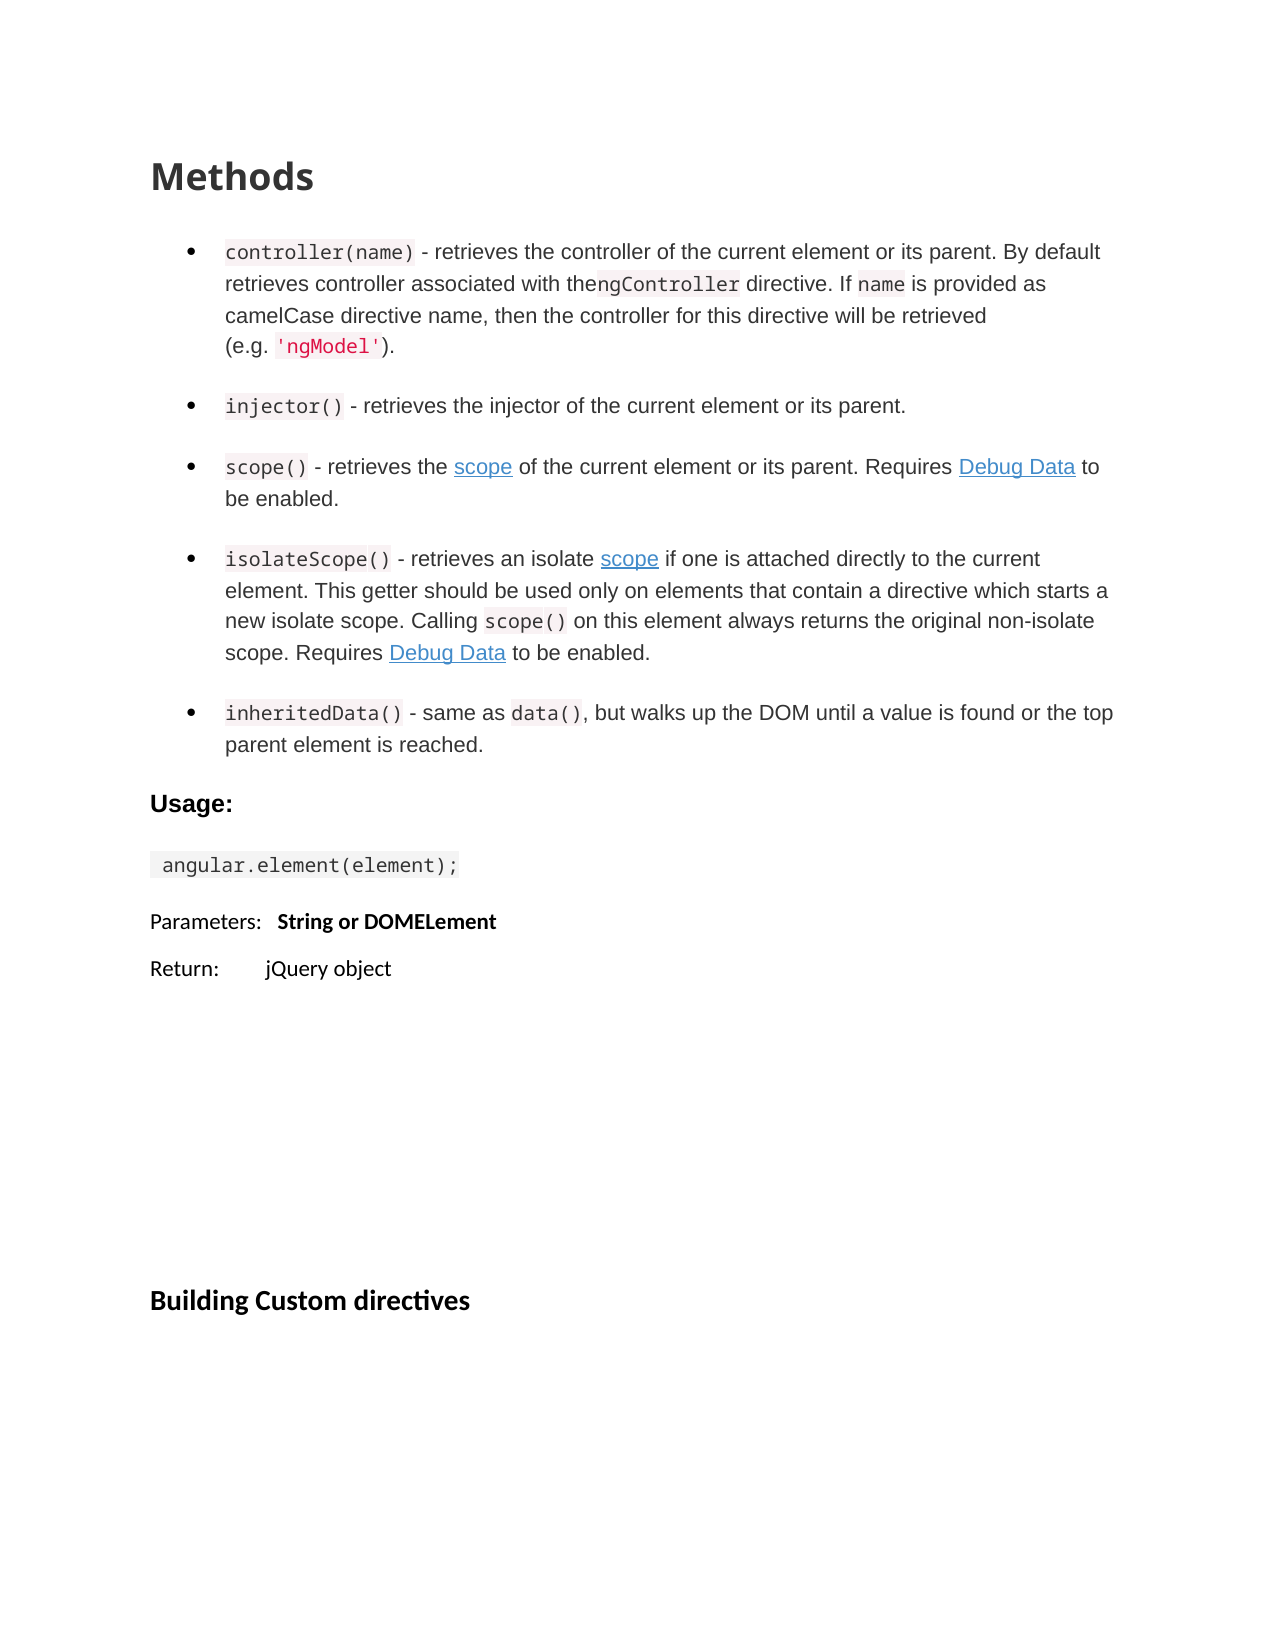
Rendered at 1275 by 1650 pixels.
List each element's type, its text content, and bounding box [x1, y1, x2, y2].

list isolateScope() - retrieves an isolate scope if one is attached directly to the current element. This getter should be used only on elements that contain a directive which starts a new isolate scope. Calling scope() on this element always returns the original non-isolate scope. Requires Debug Data to be enabled. [187, 541, 1125, 666]
list controller(name) - retrieves the controller of the current element or its parent. By default retrieves controller associated with thengController directive. If name is provided as camelCase directive name, then the controller for this directive will be retrieved (e.g. 'ngModel'). [187, 234, 1125, 359]
text Return: jQuery object [150, 954, 1125, 982]
subtitle Methods [150, 150, 1125, 201]
text Building Custom directives [150, 1282, 1125, 1318]
text angular.element(element); [150, 847, 1125, 878]
list scope() - retrieves the scope of the current element or its parent. Requires Debug Data to be enabled. [187, 449, 1125, 511]
list inheritedData() - same as data(), but walks up the DOM until a value is found or the top parent element is reached. [187, 695, 1125, 757]
text Usage: [150, 786, 1125, 818]
text Parameters: String or DOMELement [150, 907, 1125, 935]
list injector() - retrieves the injector of the current element or its parent. [187, 388, 1125, 420]
